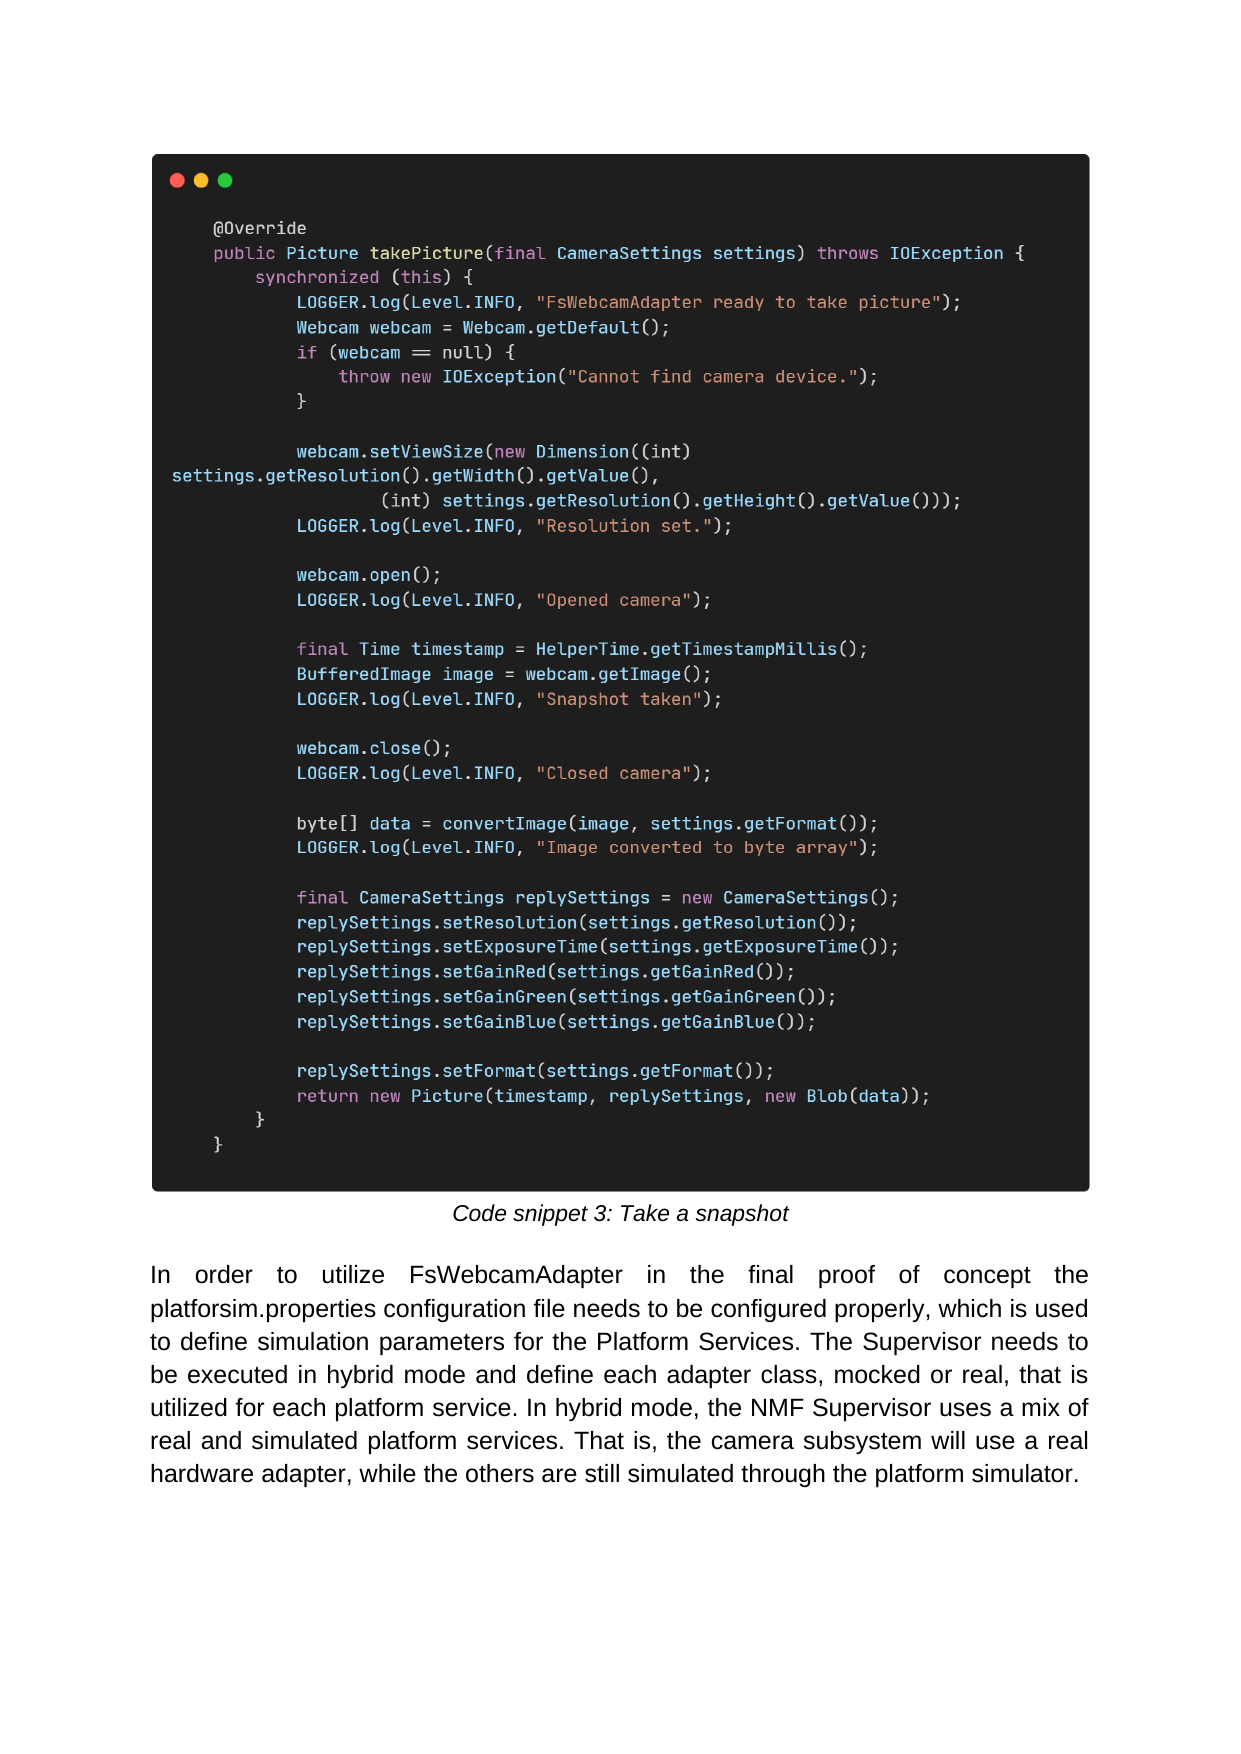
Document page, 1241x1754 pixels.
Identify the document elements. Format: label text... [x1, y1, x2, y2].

text Code snippet 3: Take a snapshot [150, 1200, 1090, 1226]
text In order to utilize FsWebcamAdapter in the final proof of concept the platforsim.properties configuration file needs to be configured properly, which is used to define simulation parameters for the Platform Services. The Supervisor needs to be executed in hybrid mode and define each adapter class, mocked or real, that is utilized for each platform service. In hybrid mode, the NMF Supervisor uses a mix of real and simulated platform services. That is, the camera subsystem will use a real hardware adapter, while the others are still simulated through the platform simulator. [150, 1230, 1090, 1487]
picture [150, 150, 1091, 1196]
